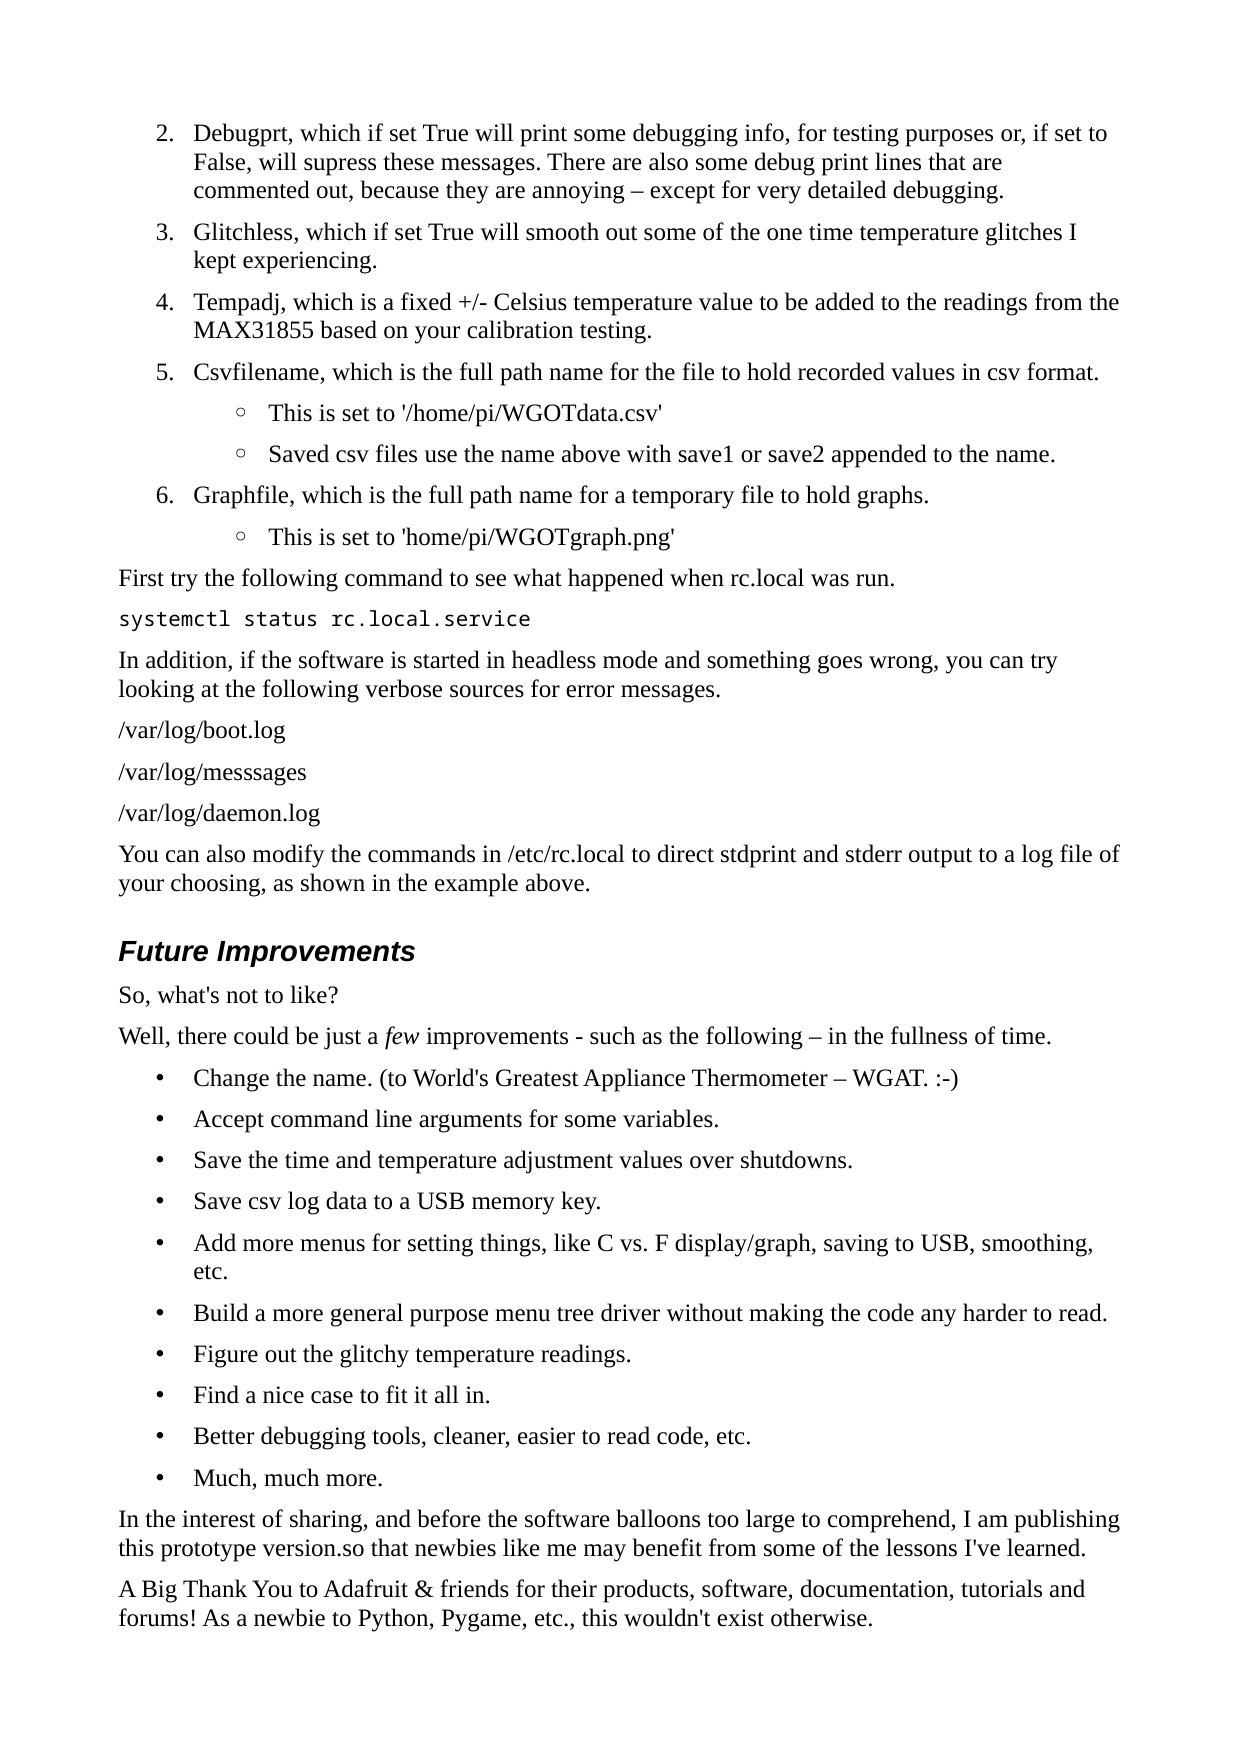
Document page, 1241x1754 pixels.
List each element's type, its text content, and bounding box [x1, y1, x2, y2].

list Figure out the glitchy temperature readings. [156, 1339, 1122, 1368]
list Csvfilename, which is the full path name for the file to hold recorded values in csv format. [156, 357, 1122, 386]
list Glitchless, which if set True will smooth out some of the one time temperature glitches I kept experiencing. [156, 217, 1122, 274]
text So, what's not to like? [118, 980, 1122, 1009]
text In the interest of sharing, and before the software balloons too large to comprehend, I am publishing this prototype version.so that newbies like me may benefit from some of the lessons I've learned. [118, 1504, 1122, 1561]
list Debugprt, which if set True will print some debugging info, for testing purposes or, if set to False, will supress these messages. There are also some debug print lines that are commented out, because they are annoying – except for very detailed debugging. [156, 118, 1122, 204]
text /var/log/messsages [118, 757, 1122, 785]
list Better debugging tools, cleaner, easier to read code, etc. [156, 1421, 1122, 1450]
text A Big Thank You to Adafruit & friends for their products, software, documentation, tutorials and forums! As a newbie to Python, Pygame, etc., this wouldn't exist otherwise. [118, 1574, 1122, 1631]
list Saved csv files use the name above with save1 or save2 appended to the name. [231, 439, 1122, 468]
list This is set to '/home/pi/WGOTdata.csv' [231, 398, 1122, 427]
text /var/log/boot.log [118, 715, 1122, 744]
list Accept command line arguments for some variables. [156, 1104, 1122, 1133]
text Well, there could be just a few improvements - such as the following – in the fullness of time. [118, 1021, 1122, 1050]
list Change the name. (to World's Greatest Appliance Thermometer – WGAT. :-) [156, 1063, 1122, 1091]
text systemctl status rc.local.service [118, 604, 1122, 633]
list Find a nice case to fit it all in. [156, 1380, 1122, 1409]
text You can also modify the commands in /etc/rc.local to direct stdprint and stderr output to a log file of your choosing, as shown in the example above. [118, 839, 1122, 897]
list This is set to 'home/pi/WGOTgraph.png' [231, 522, 1122, 551]
list Much, much more. [156, 1463, 1122, 1491]
text /var/log/daemon.log [118, 798, 1122, 827]
list Graphfile, which is the full path name for a temporary file to hold graphs. [156, 481, 1122, 509]
list Add more menus for setting things, like C vs. F display/graph, saving to USB, smoothing, etc. [156, 1228, 1122, 1285]
list Save the time and temperature adjustment values over shutdowns. [156, 1145, 1122, 1174]
text First try the following command to see what happened when rc.local was run. [118, 563, 1122, 592]
list Build a more general purpose menu tree driver without making the code any harder to read. [156, 1298, 1122, 1326]
subtitle Future Improvements [118, 934, 1122, 968]
list Save csv log data to a USB memory key. [156, 1186, 1122, 1215]
text In addition, if the software is started in headless mode and something goes wrong, you can try looking at the following verbose sources for error messages. [118, 645, 1122, 703]
list Tempadj, which is a fixed +/- Celsius temperature value to be added to the readings from the MAX31855 based on your calibration testing. [156, 287, 1122, 344]
